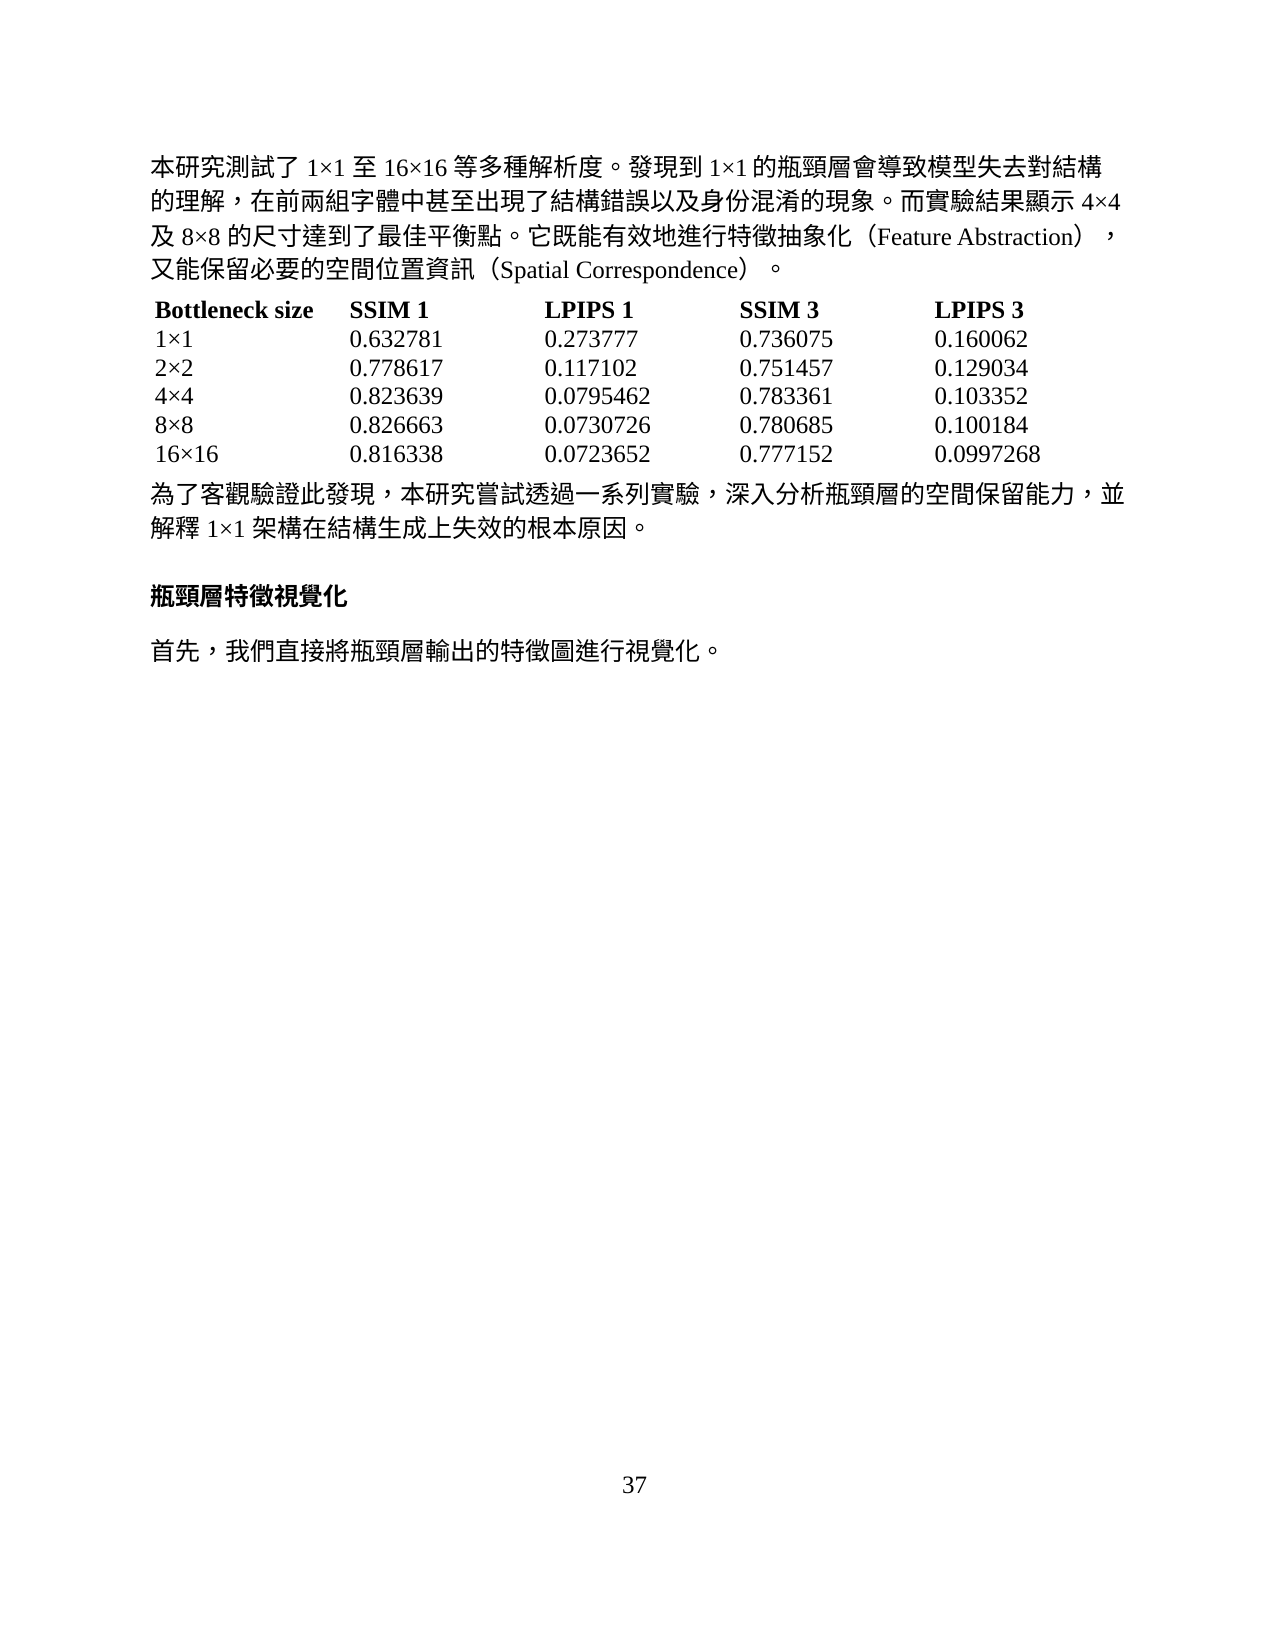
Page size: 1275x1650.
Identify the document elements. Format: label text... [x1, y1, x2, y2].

table_cell 0.129034 [930, 353, 1125, 381]
table_cell 0.826663 [345, 410, 540, 439]
table_header SSIM 1 [345, 295, 540, 324]
table_cell 0.117102 [540, 353, 735, 381]
table_cell 16×16 [150, 439, 345, 468]
table_cell 0.783361 [735, 381, 930, 410]
table_cell 0.736075 [735, 324, 930, 353]
table_cell 0.0723652 [540, 439, 735, 468]
table_cell 0.632781 [345, 324, 540, 353]
table_cell 0.103352 [930, 381, 1125, 410]
table_header SSIM 3 [735, 295, 930, 324]
table_cell 0.0730726 [540, 410, 735, 439]
table_cell 4×4 [150, 381, 345, 410]
table_cell 0.0795462 [540, 381, 735, 410]
table_header Bottleneck size [150, 295, 345, 324]
table_cell 0.778617 [345, 353, 540, 381]
table_header LPIPS 3 [930, 295, 1125, 324]
table_cell 0.0997268 [930, 439, 1125, 468]
table_cell 8×8 [150, 410, 345, 439]
table_cell 0.816338 [345, 439, 540, 468]
table_cell 1×1 [150, 324, 345, 353]
text 為了客觀驗證此發現，本研究嘗試透過一系列實驗，深入分析瓶頸層的空間保留能力，並解釋 1×1 架構在結構生成上失效的根本原因。 [150, 477, 1125, 545]
table_cell 0.100184 [930, 410, 1125, 439]
table_cell 0.823639 [345, 381, 540, 410]
table_cell 0.780685 [735, 410, 930, 439]
table_cell 0.273777 [540, 324, 735, 353]
table_cell 2×2 [150, 353, 345, 381]
text 本研究測試了 1×1 至 16×16 等多種解析度。發現到1×1的瓶頸層會導致模型失去對結構的理解，在前兩組字體中甚至出現了結構錯誤以及身份混淆的現象。而實驗結果顯示 4×4 及 8×8 的尺寸達到了最佳平衡點。它既能有效地進行特徵抽象化（Feature Abstraction），又能保留必要的空間位置資訊（Spatial Correspondence）。 [150, 150, 1125, 286]
text 首先，我們直接將瓶頸層輸出的特徵圖進行視覺化。 [150, 634, 1125, 668]
table_cell 0.777152 [735, 439, 930, 468]
table_cell 0.751457 [735, 353, 930, 381]
table_header LPIPS 1 [540, 295, 735, 324]
subtitle 瓶頸層特徵視覺化 [150, 579, 1125, 612]
table_cell 0.160062 [930, 324, 1125, 353]
